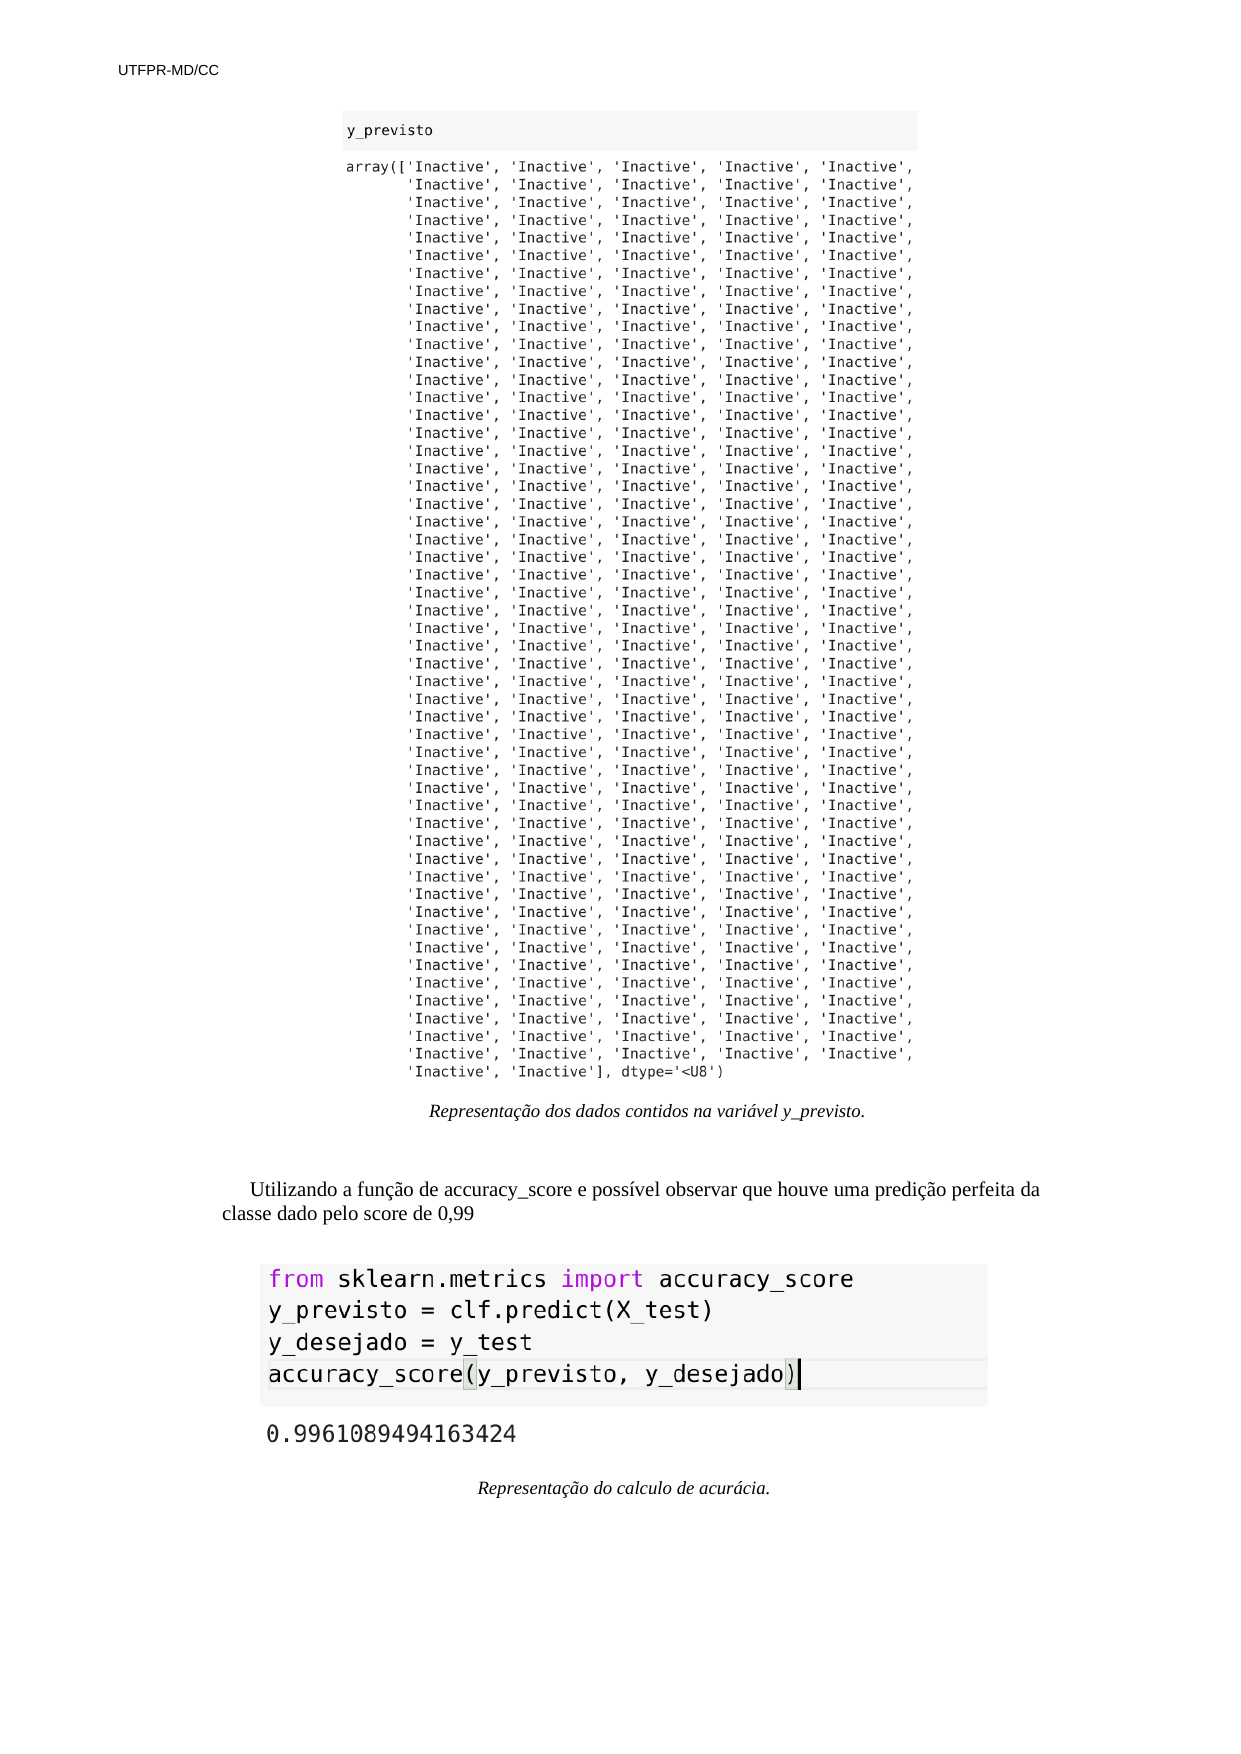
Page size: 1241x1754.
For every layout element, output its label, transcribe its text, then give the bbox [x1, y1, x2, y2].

picture [259, 1264, 988, 1454]
subtitle Representação do calculo de acurácia. [174, 1477, 1073, 1499]
subtitle Representação dos dados contidos na variável y_previsto. [222, 892, 1073, 1122]
picture [342, 108, 918, 1085]
subtitle Utilizando a função de accuracy_score e possível observar que houve uma predição perfeita da classe dado pelo score de 0,99 [222, 1177, 1073, 1225]
